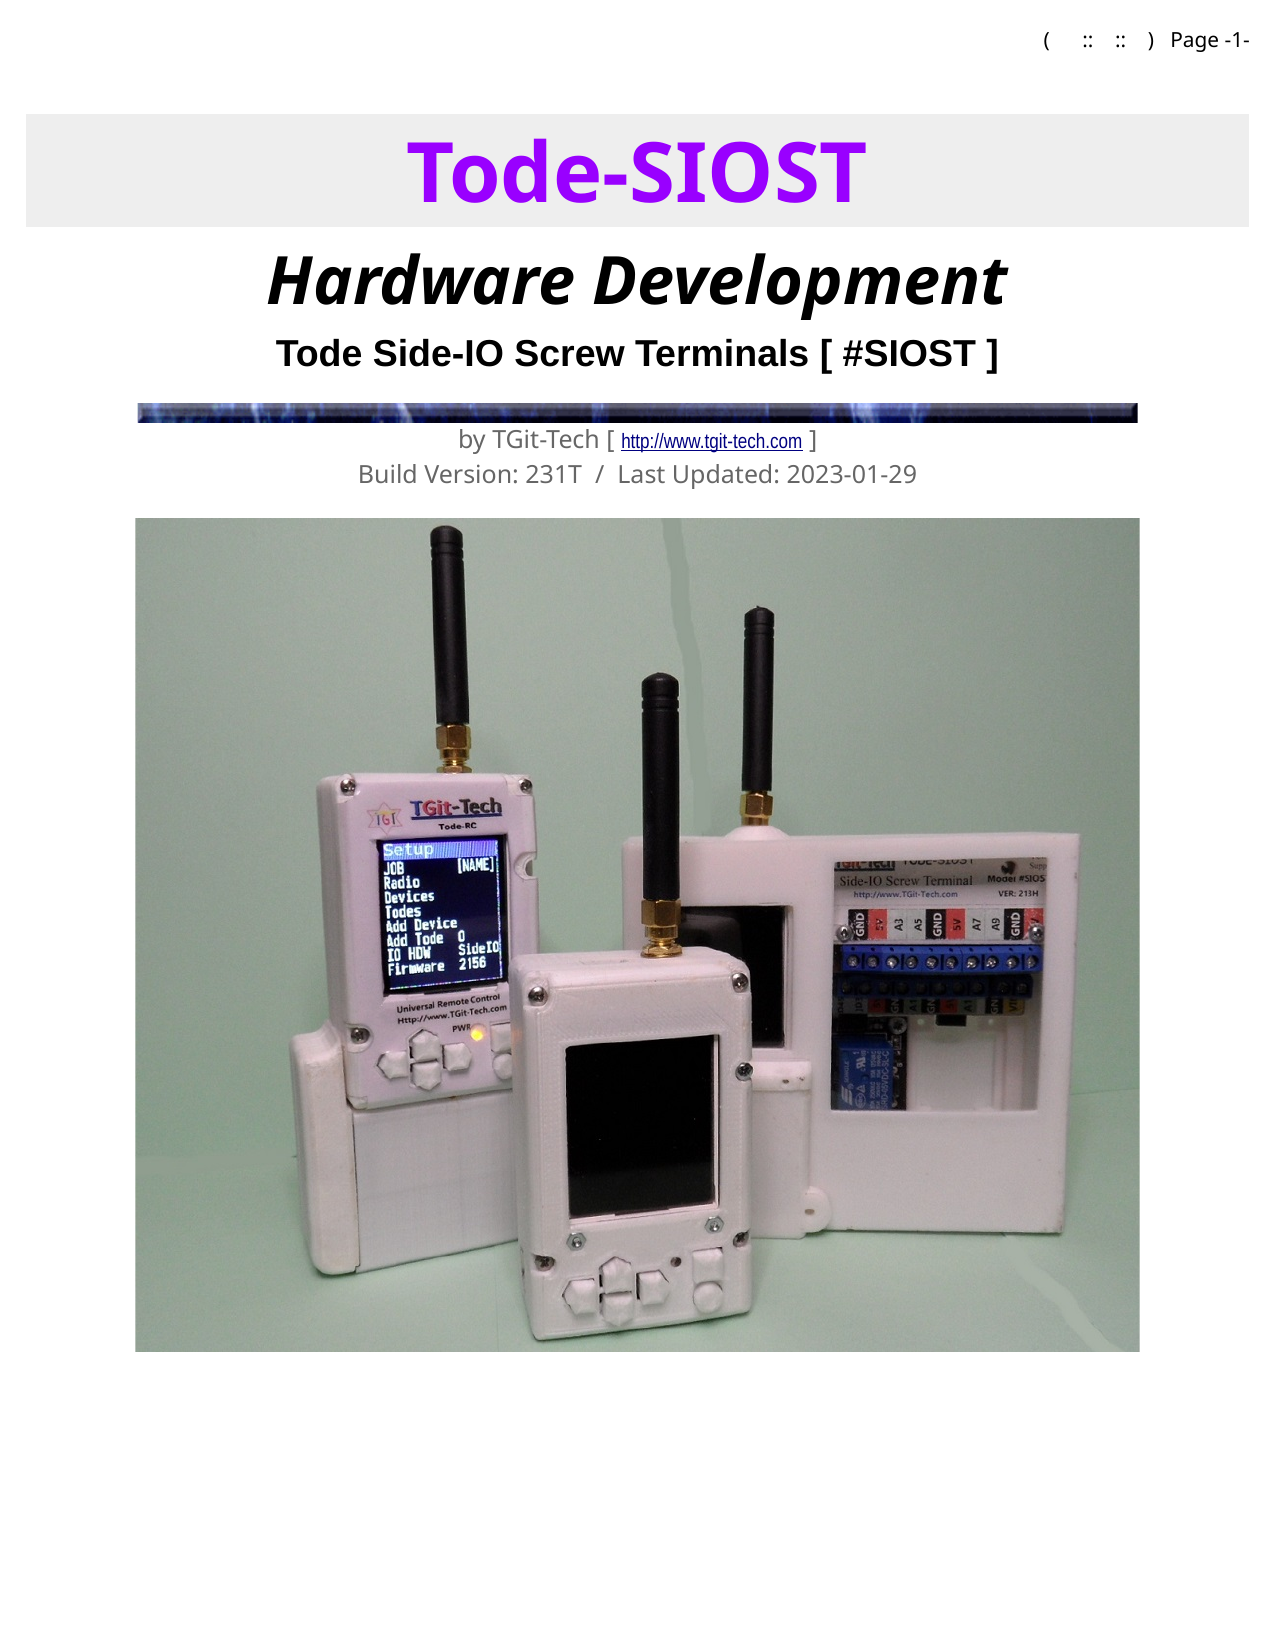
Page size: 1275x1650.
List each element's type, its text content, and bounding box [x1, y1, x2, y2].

text Build Version: 231T / Last Updated: 2023-01-29 [26, 456, 1249, 490]
title Tode Side-IO Screw Terminals [ #SIOST ] [26, 332, 1249, 375]
picture [135, 518, 1140, 1352]
subtitle Hardware Development [26, 233, 1249, 324]
text by TGit-Tech [ http://www.tgit-tech.com ] [26, 403, 1249, 456]
picture [137, 403, 1138, 423]
title Tode-SIOST [26, 114, 1249, 227]
